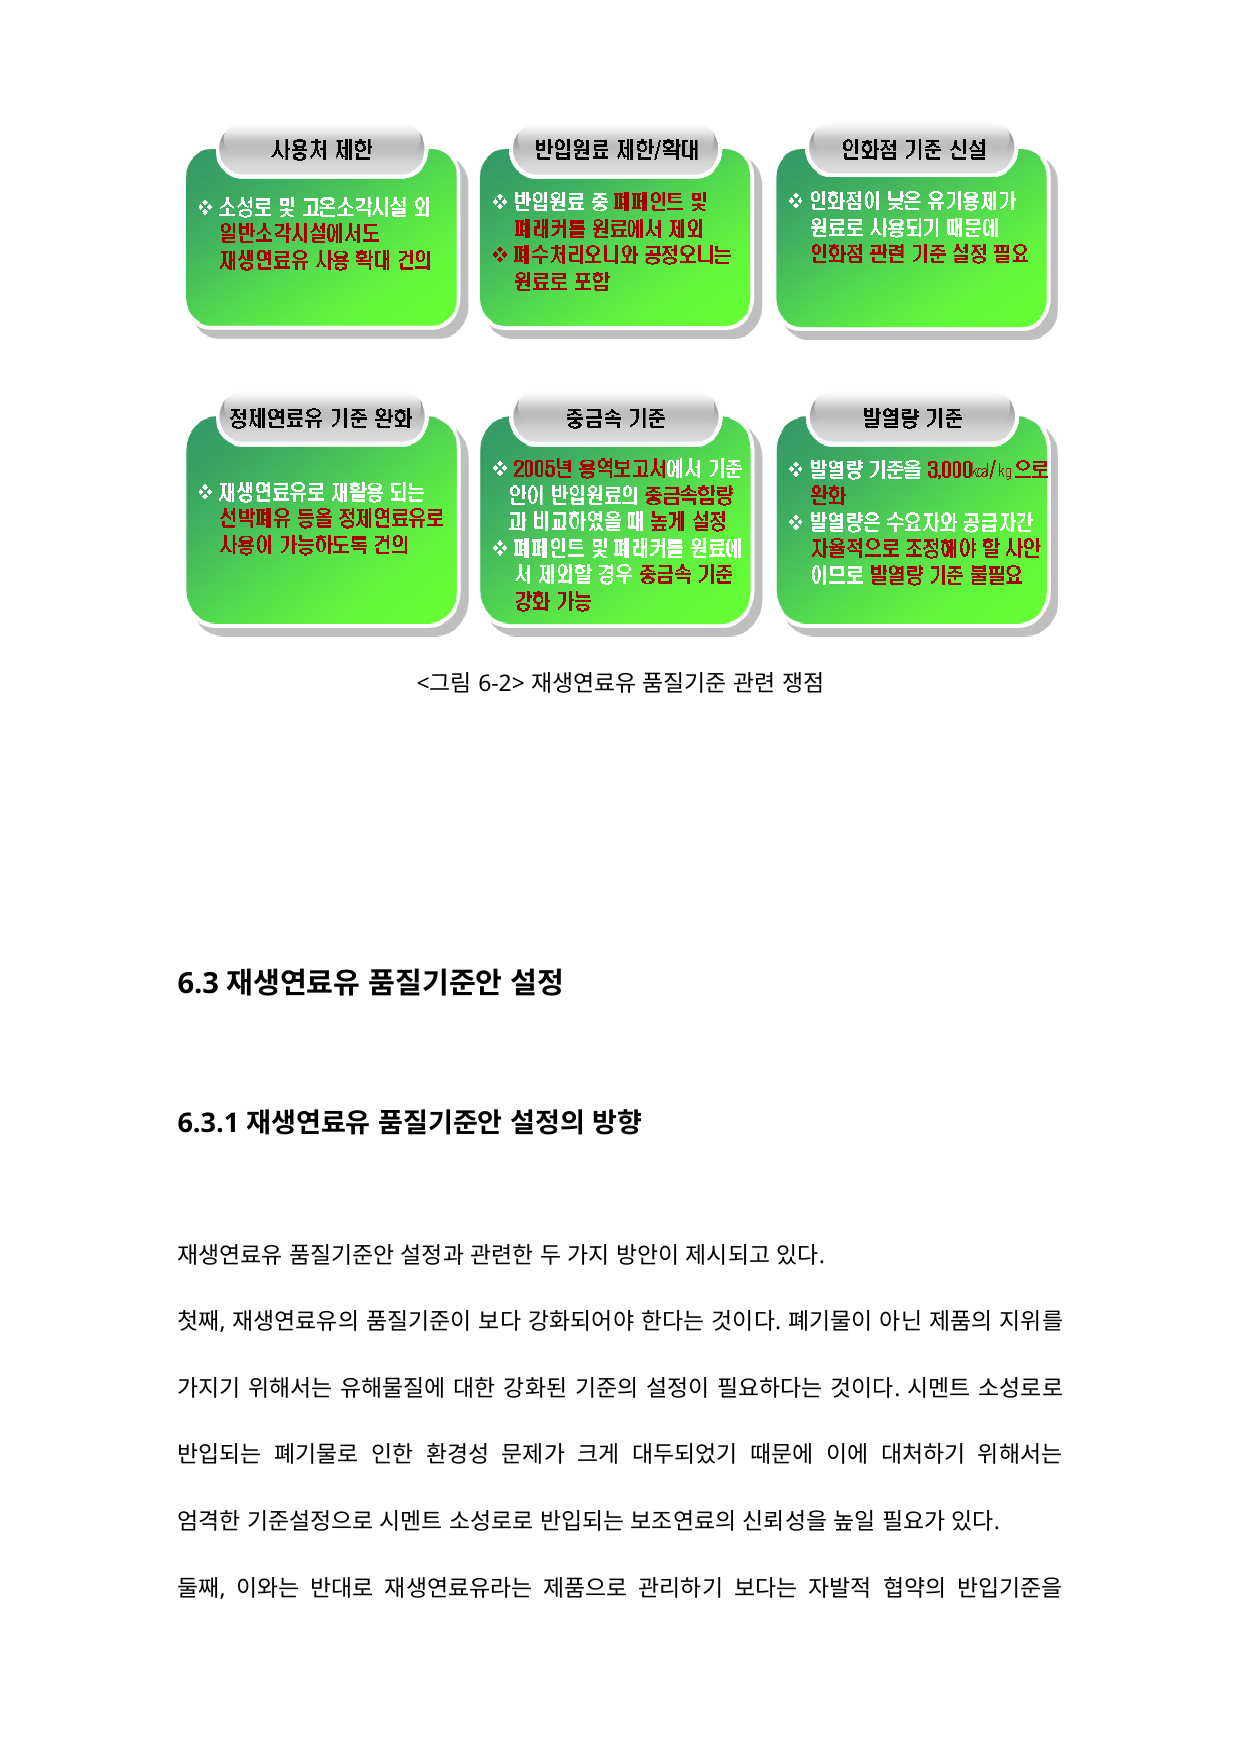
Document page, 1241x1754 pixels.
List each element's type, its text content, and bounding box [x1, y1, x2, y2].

text 6.3 재생연료유 품질기준안 설정 [177, 959, 1021, 1002]
text 재생연료유 품질기준안 설정과 관련한 두 가지 방안이 제시되고 있다. [177, 1236, 1063, 1270]
text 둘째, 이와는 반대로 재생연료유라는 제품으로 관리하기 보다는 자발적 협약의 반입기준을 [177, 1569, 1063, 1603]
text <그림 6-2> 재생연료유 품질기준 관련 쟁점 [177, 665, 1063, 698]
text 6.3.1 재생연료유 품질기준안 설정의 방향 [177, 1101, 1063, 1140]
text 첫째, 재생연료유의 품질기준이 보다 강화되어야 한다는 것이다. 폐기물이 아닌 제품의 지위를 가지기 위해서는 유해물질에 대한 강화된 기준의 설정이 필요하다는 것이다. 시멘트 소성로로 반입되는 폐기물로 인한 환경성 문제가 크게 대두되었기 때문에 이에 대처하기 위해서는 엄격한 기준설정으로 시멘트 소성로로 반입되는 보조연료의 신뢰성을 높일 필요가 있다. [177, 1303, 1063, 1536]
